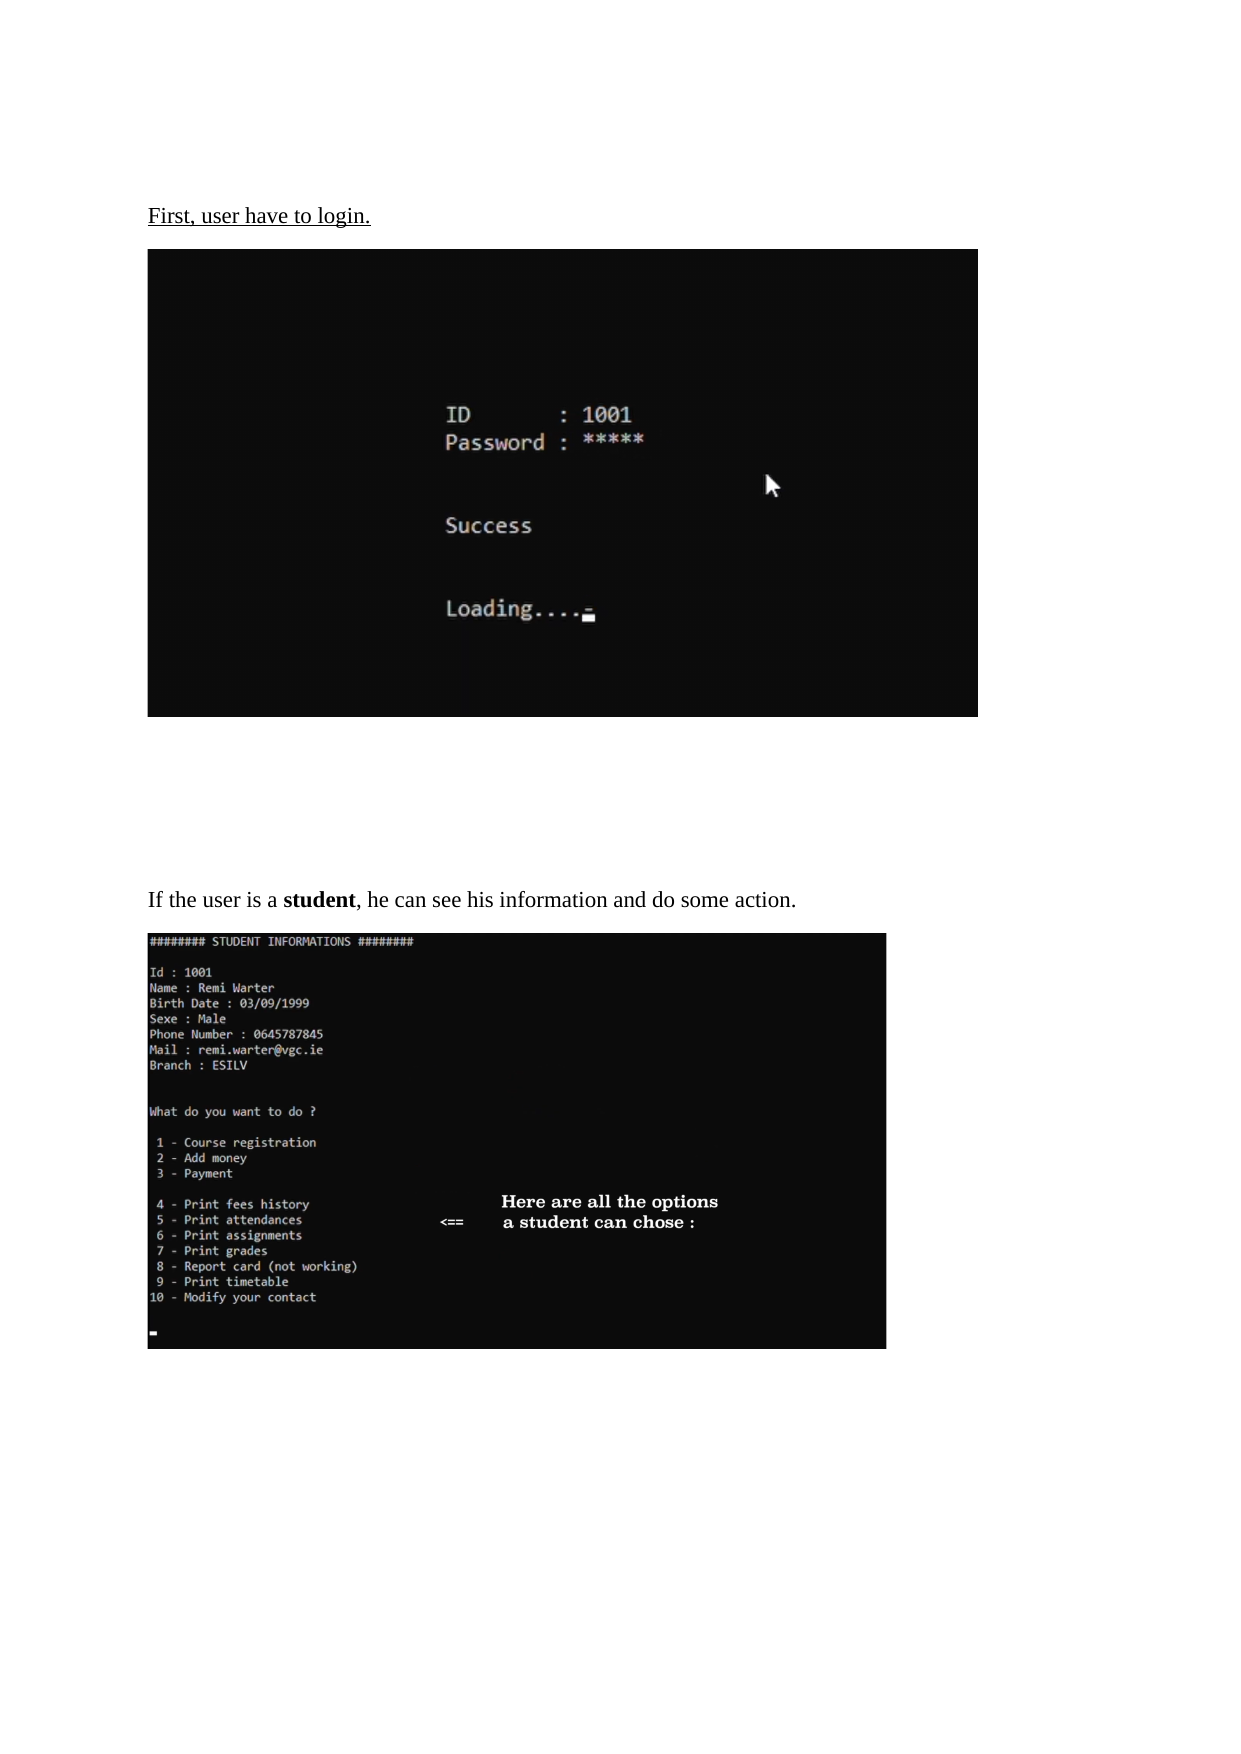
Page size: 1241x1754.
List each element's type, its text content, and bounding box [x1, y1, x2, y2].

text First, user have to login. [148, 202, 1093, 228]
text If the user is a student, he can see his information and do some action. [148, 886, 1093, 912]
